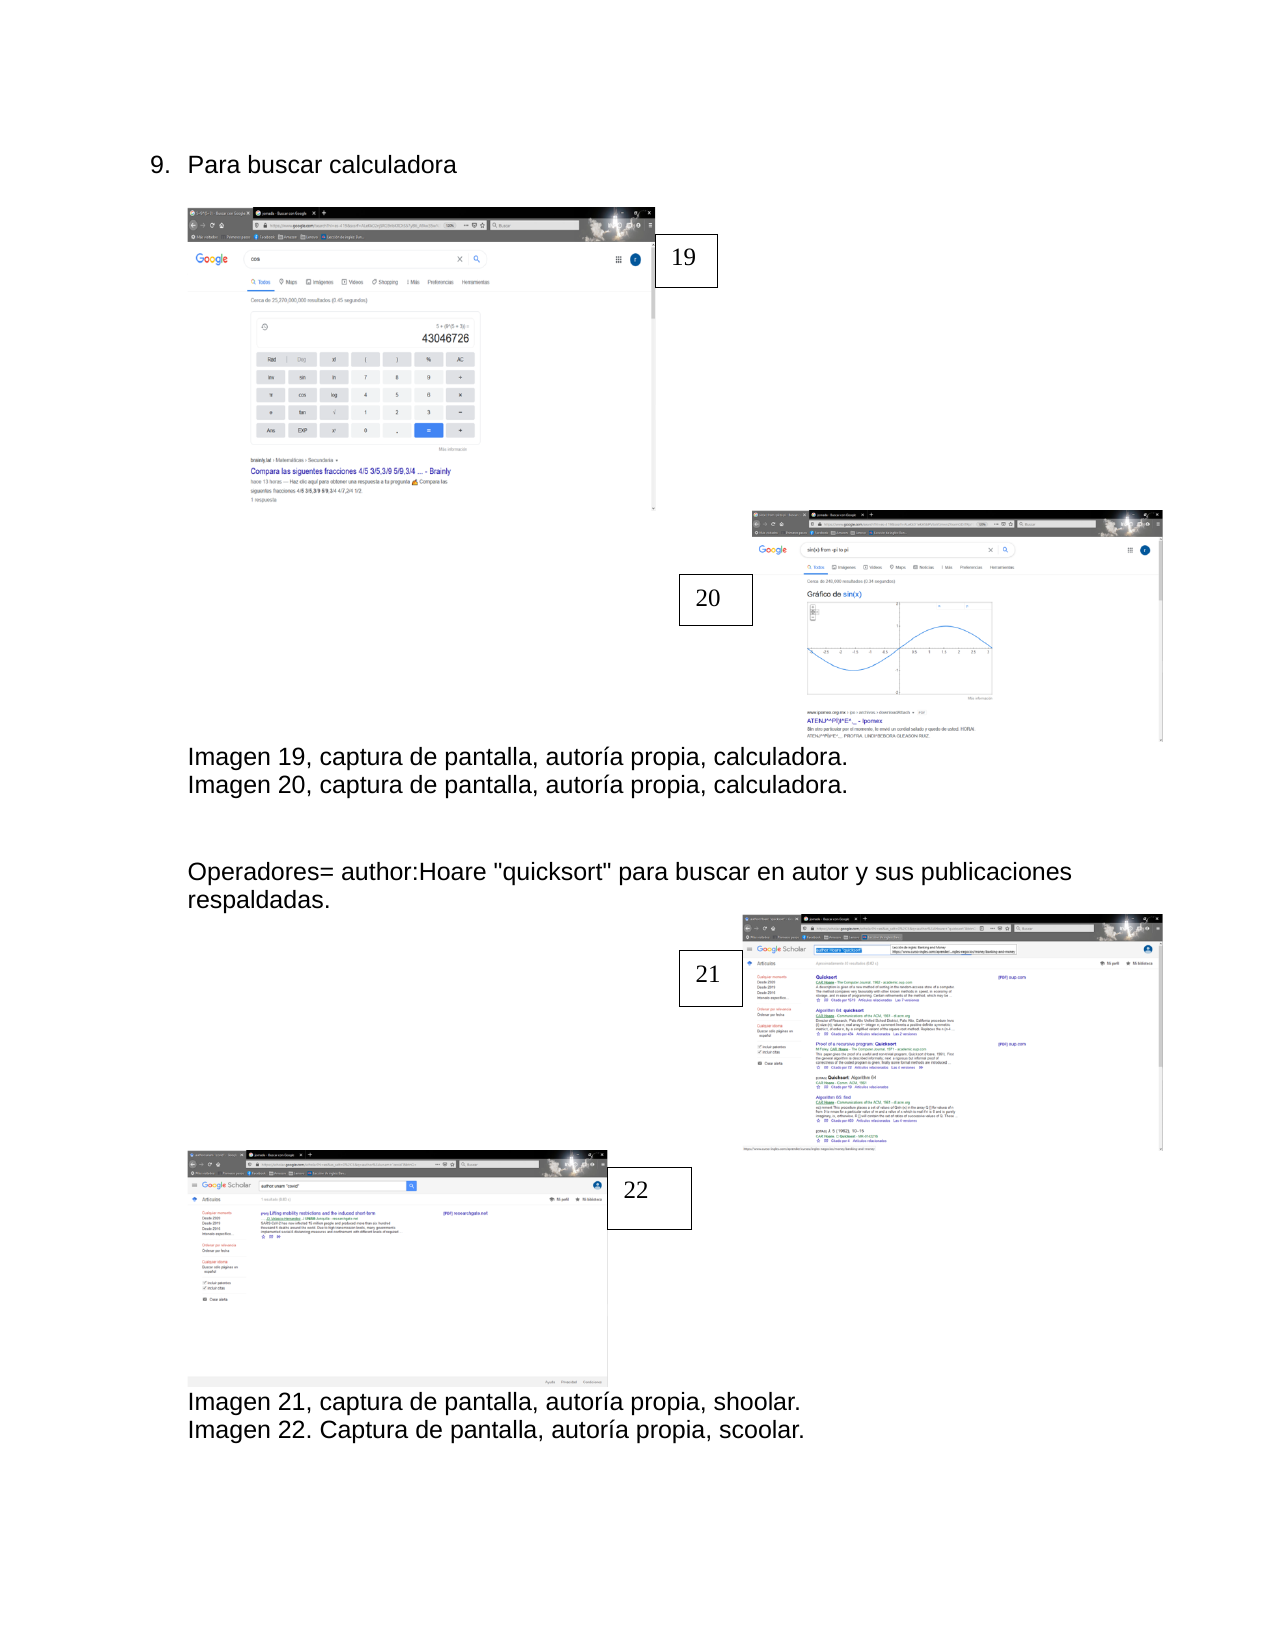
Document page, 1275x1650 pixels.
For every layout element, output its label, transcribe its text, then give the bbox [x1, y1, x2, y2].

text Imagen 20, captura de pantalla, autoría propia, calculadora. [187, 771, 1162, 799]
text Imagen 19, captura de pantalla, autoría propia, calculadora. [187, 742, 1162, 771]
text Imagen 21, captura de pantalla, autoría propia, shoolar. [187, 1387, 1162, 1416]
text Operadores= author:Hoare "quicksort" para buscar en autor y sus publicaciones respaldadas. [187, 857, 1162, 914]
text 19 [671, 242, 702, 271]
text 22 [623, 1175, 676, 1204]
text Imagen 22. Captura de pantalla, autoría propia, scoolar. [187, 1416, 1162, 1444]
text 20 [695, 583, 737, 612]
text 21 [695, 959, 727, 988]
list Para buscar calculadora [150, 150, 1162, 179]
